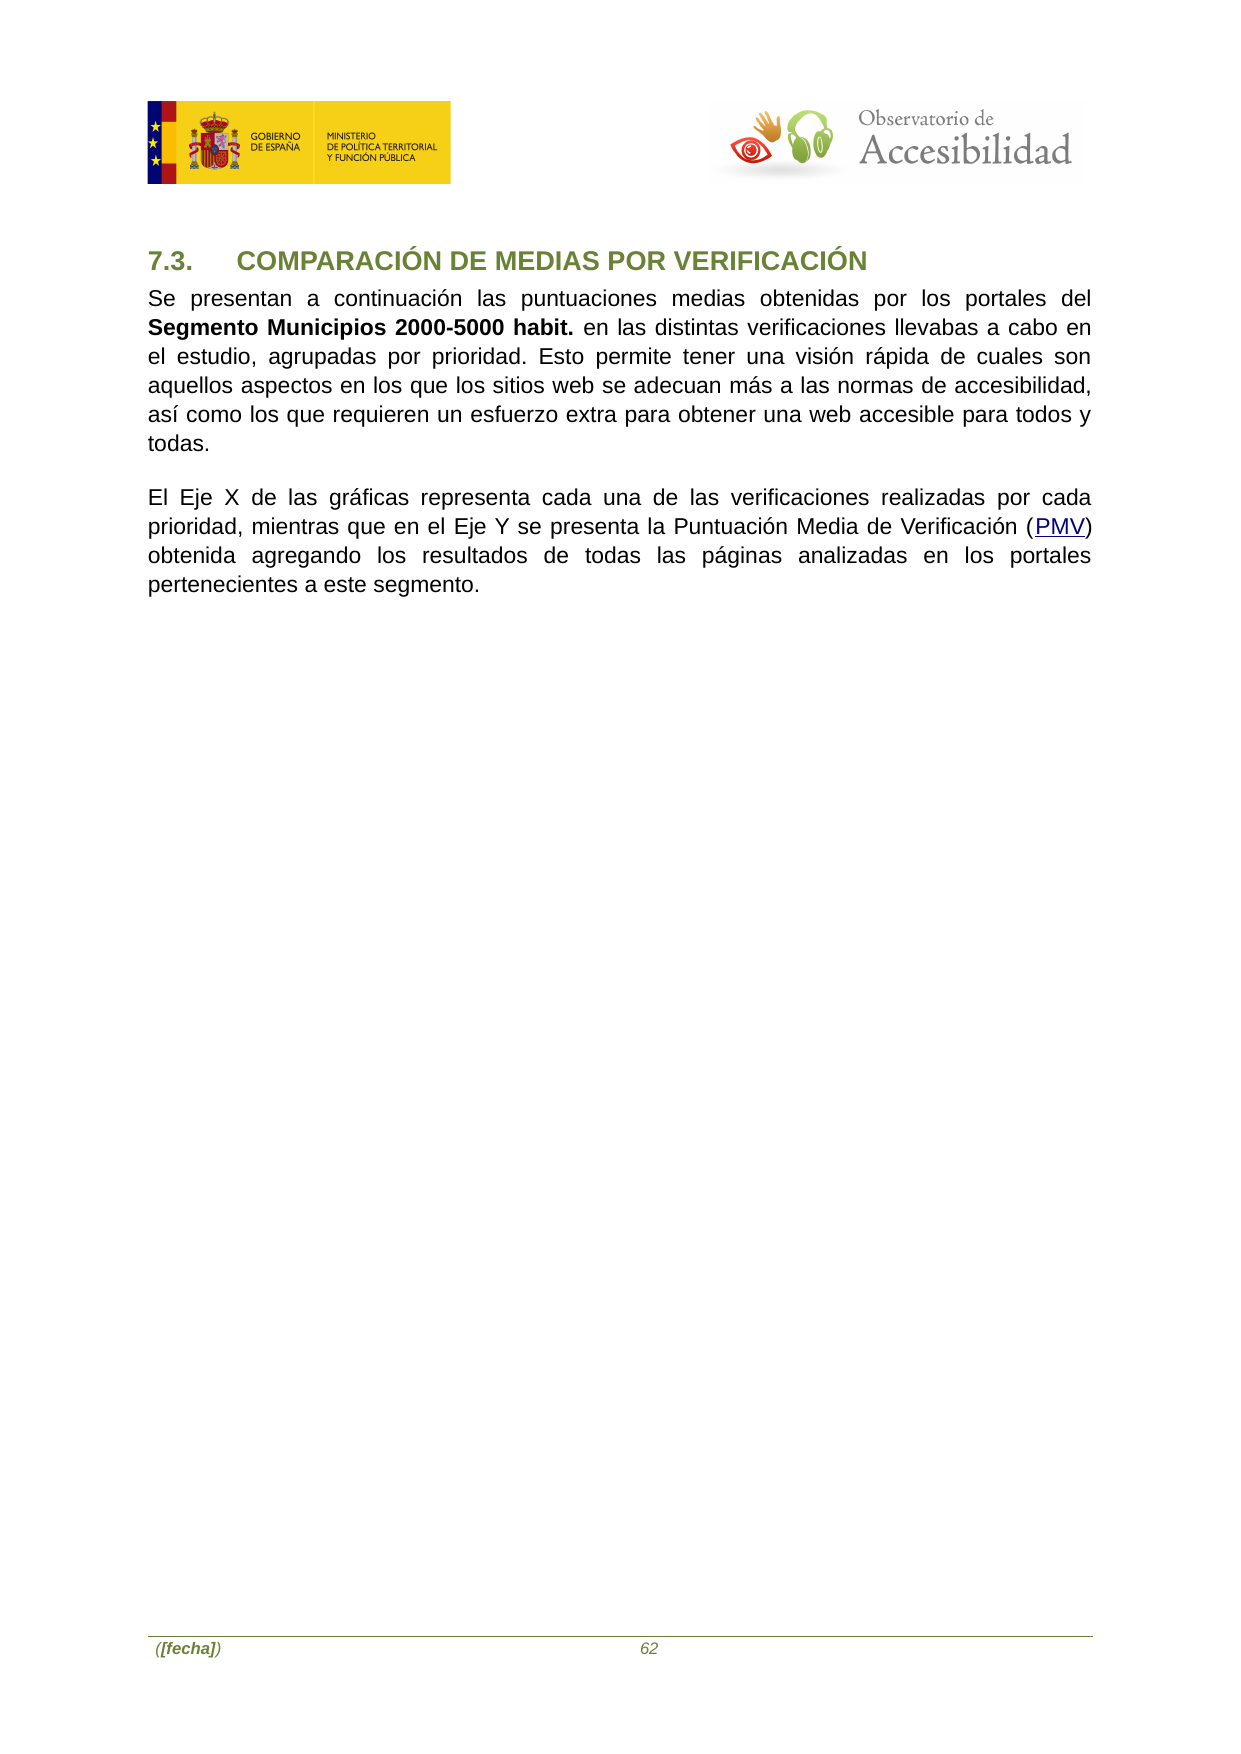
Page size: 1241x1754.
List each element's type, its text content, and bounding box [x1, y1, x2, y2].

subtitle Comparación de medias por verificación [148, 245, 1092, 276]
text Se presentan a continuación las puntuaciones medias obtenidas por los portales del Segmento Municipios 2000-5000 habit. en las distintas verificaciones llevabas a cabo en el estudio, agrupadas por prioridad. Esto permite tener una visión rápida de cuales son aquellos aspectos en los que los sitios web se adecuan más a las normas de accesibilidad, así como los que requieren un esfuerzo extra para obtener una web accesible para todos y todas. [148, 285, 1092, 456]
picture [147, 101, 451, 184]
text El Eje X de las gráficas representa cada una de las verificaciones realizadas por cada prioridad, mientras que en el Eje Y se presenta la Puntuación Media de Verificación (PMV) obtenida agregando los resultados de todas las páginas analizadas en los portales pertenecientes a este segmento. [148, 484, 1092, 597]
picture [710, 101, 1086, 184]
